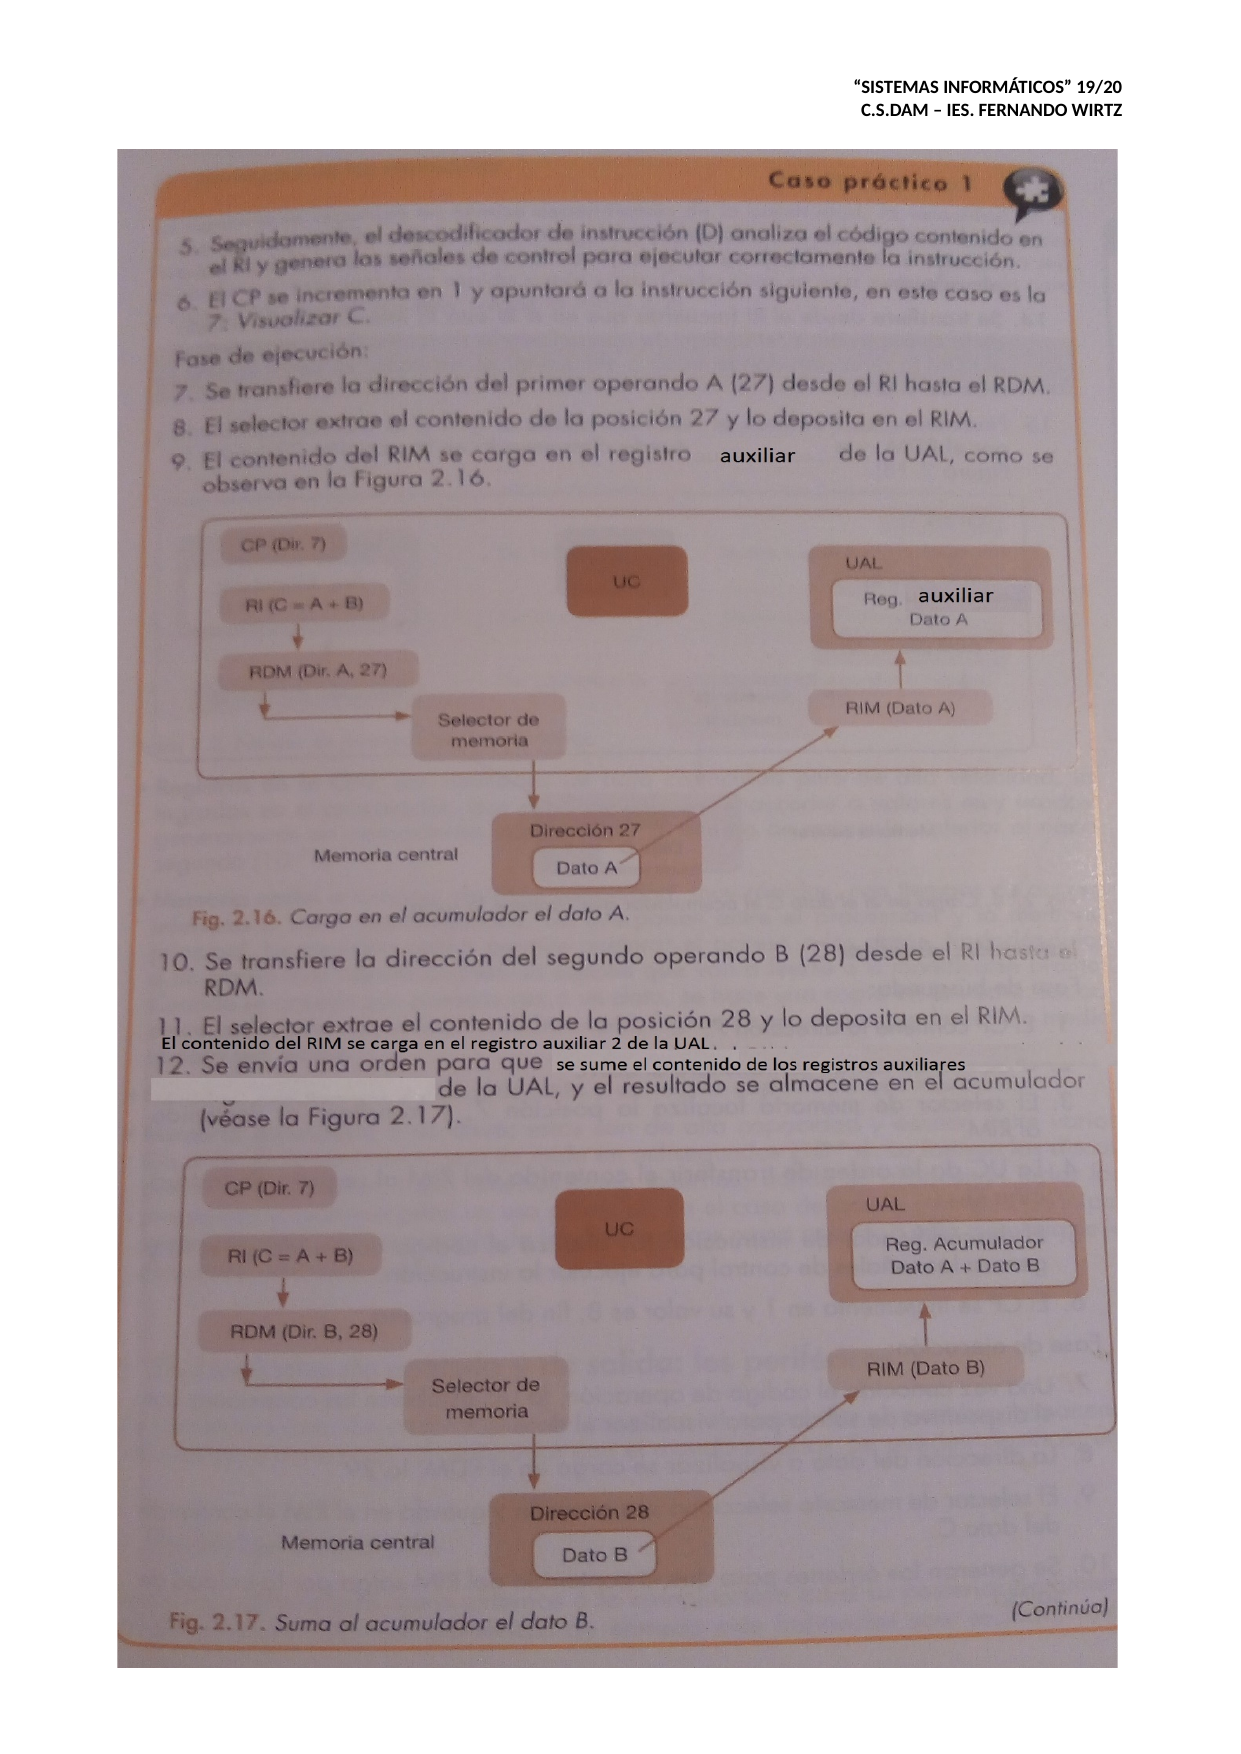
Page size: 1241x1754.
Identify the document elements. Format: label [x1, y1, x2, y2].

picture [117, 149, 1118, 1668]
